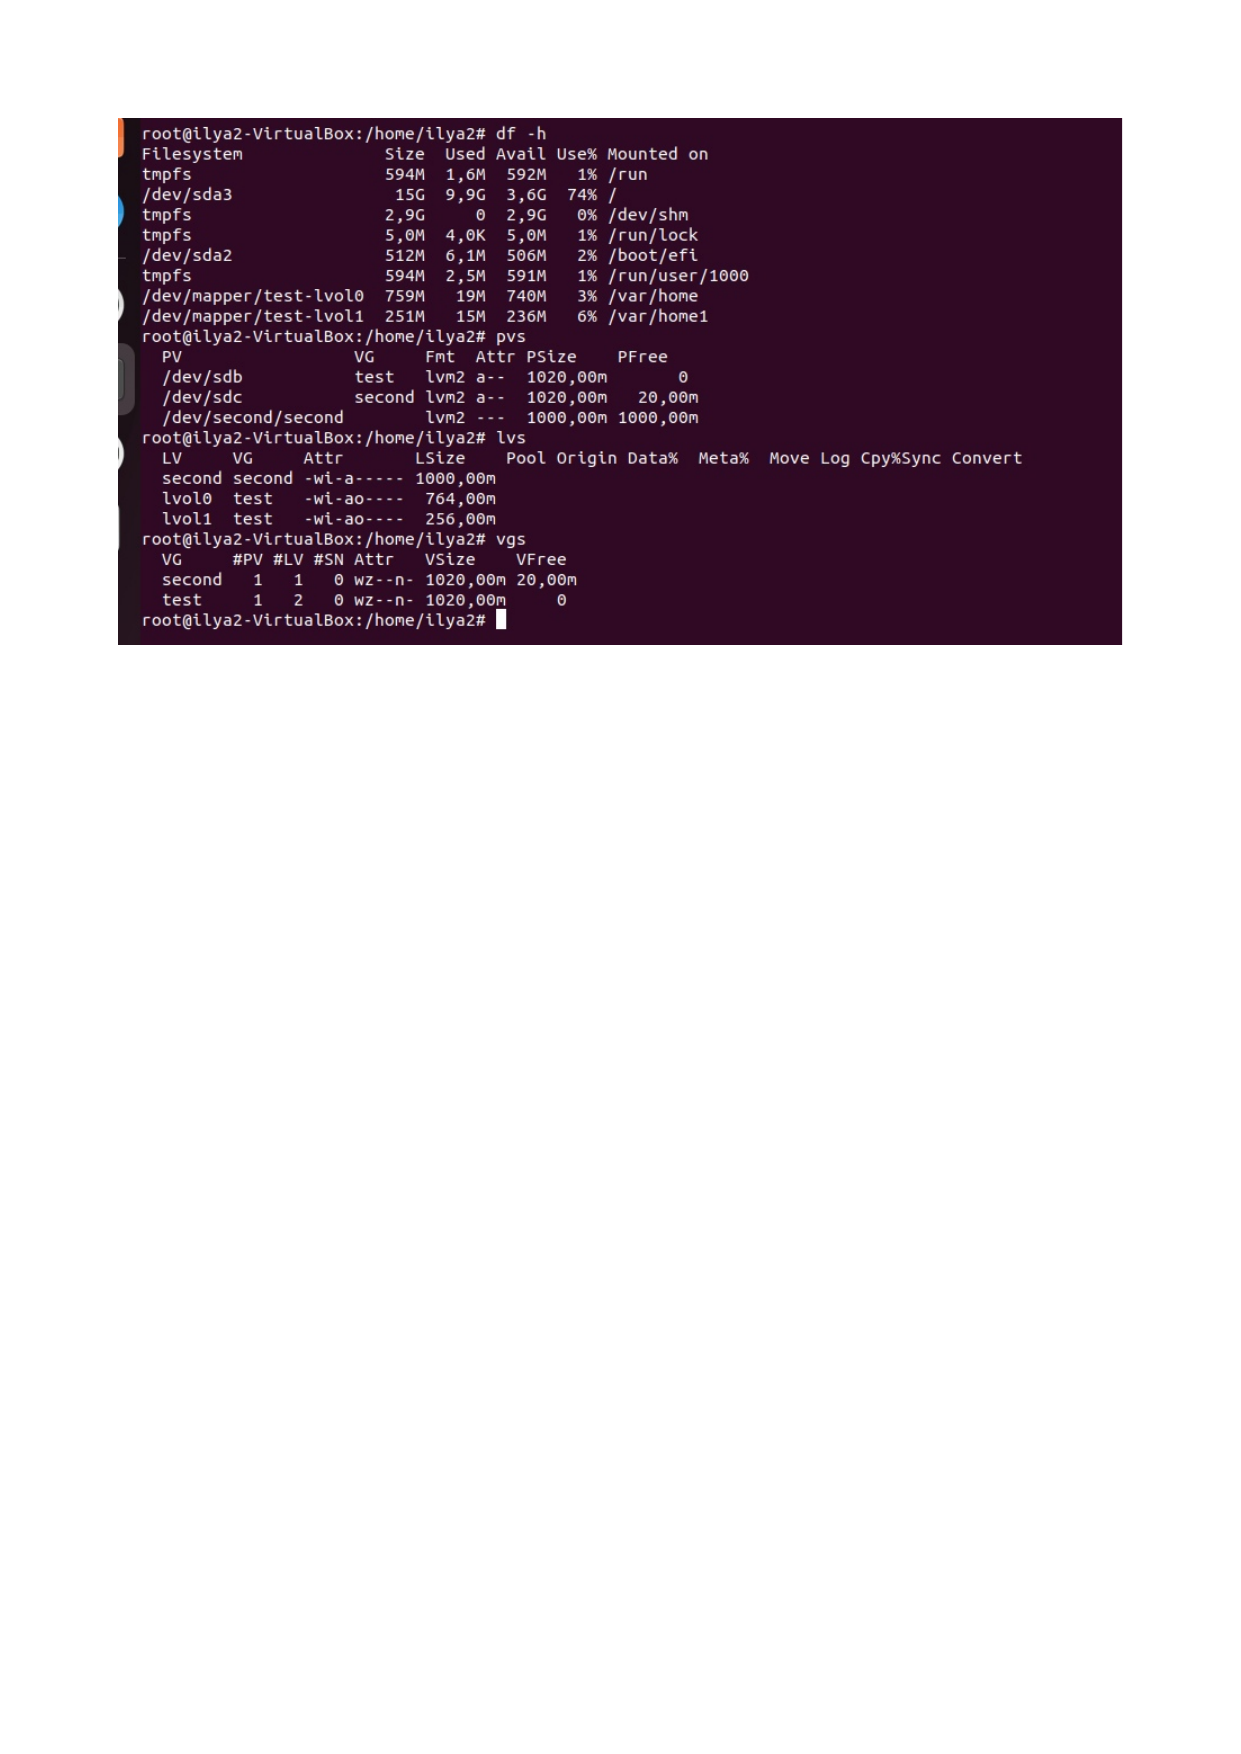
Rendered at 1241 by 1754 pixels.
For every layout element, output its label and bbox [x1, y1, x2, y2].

picture [118, 118, 1123, 645]
